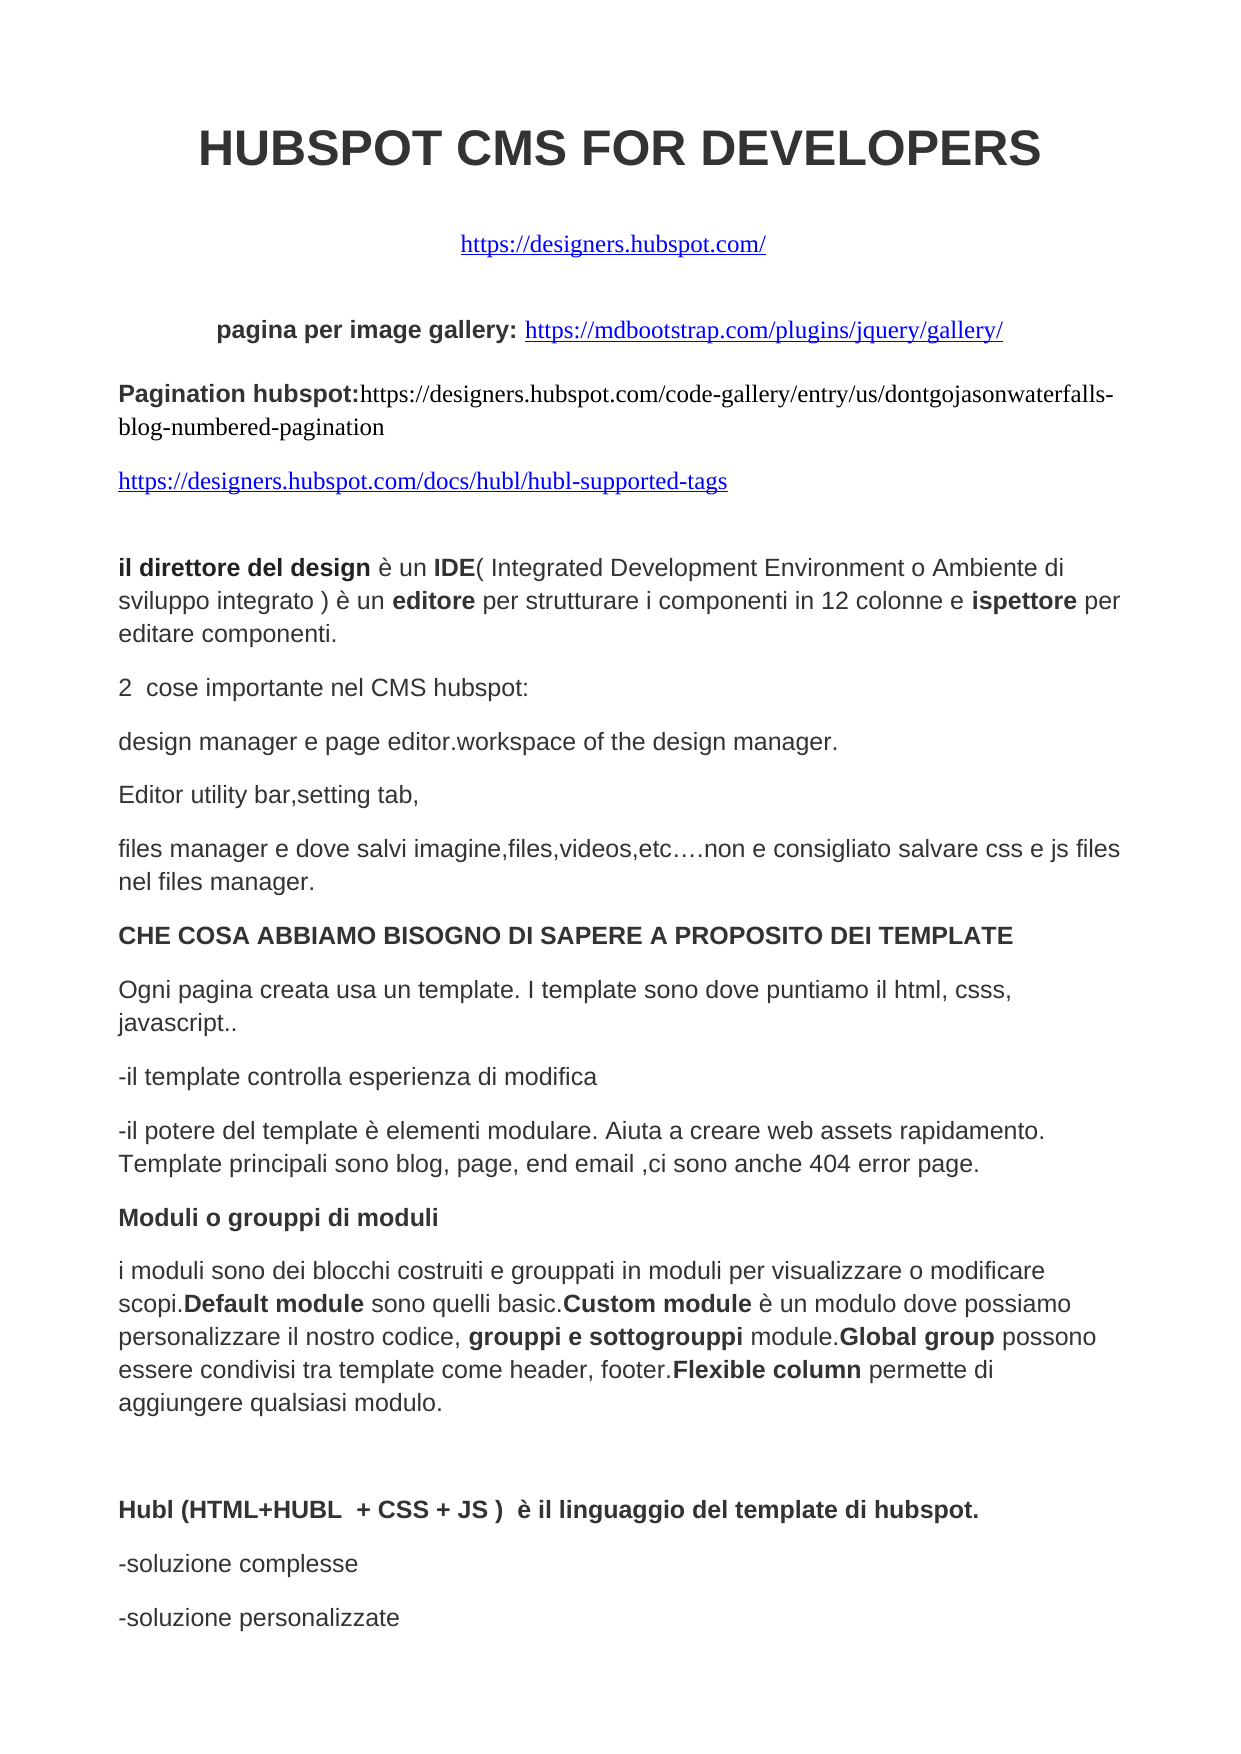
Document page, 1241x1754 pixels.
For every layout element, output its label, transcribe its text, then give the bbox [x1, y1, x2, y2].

text HUBSPOT CMS FOR DEVELOPERS [118, 118, 1122, 176]
text https://designers.hubspot.com/ [118, 205, 1122, 262]
text design manager e page editor.workspace of the design manager. [118, 726, 1122, 755]
text Ogni pagina creata usa un template. I template sono dove puntiamo il html, csss, javascript.. [118, 975, 1122, 1037]
text -soluzione personalizzate [118, 1603, 1122, 1632]
text CHE COSA ABBIAMO BISOGNO DI SAPERE A PROPOSITO DEI TEMPLATE [118, 921, 1122, 950]
text Hubl (HTML+HUBL + CSS + JS ) è il linguaggio del template di hubspot. [118, 1495, 1122, 1524]
text -il template controlla esperienza di modifica [118, 1062, 1122, 1091]
text -il potere del template è elementi modulare. Aiuta a creare web assets rapidamento. Template principali sono blog, page, end email ,ci sono anche 404 error page. [118, 1116, 1122, 1177]
text il direttore del design è un IDE( Integrated Development Environment o Ambiente di sviluppo integrato ) è un editore per strutturare i componenti in 12 colonne e ispettore per editare componenti. [118, 520, 1122, 647]
text https://designers.hubspot.com/docs/hubl/hubl-supported-tags [118, 466, 1122, 494]
text files manager e dove salvi imagine,files,videos,etc….non e consigliato salvare css e js files nel files manager. [118, 834, 1122, 896]
text Pagination hubspot:https://designers.hubspot.com/code-gallery/entry/us/dontgojasonwaterfalls-blog-numbered-pagination [118, 379, 1122, 441]
text Moduli o grouppi di moduli [118, 1202, 1122, 1231]
text -soluzione complesse [118, 1549, 1122, 1578]
text Editor utility bar,setting tab, [118, 780, 1122, 809]
text 2 cose importante nel CMS hubspot: [118, 673, 1122, 701]
text pagina per image gallery: https://mdbootstrap.com/plugins/jquery/gallery/ [118, 292, 1122, 349]
text i moduli sono dei blocchi costruiti e grouppati in moduli per visualizzare o modificare scopi.Default module sono quelli basic.Custom module è un modulo dove possiamo personalizzare il nostro codice, grouppi e sottogrouppi module.Global group possono essere condivisi tra template come header, footer.Flexible column permette di aggiungere qualsiasi modulo. [118, 1256, 1122, 1417]
